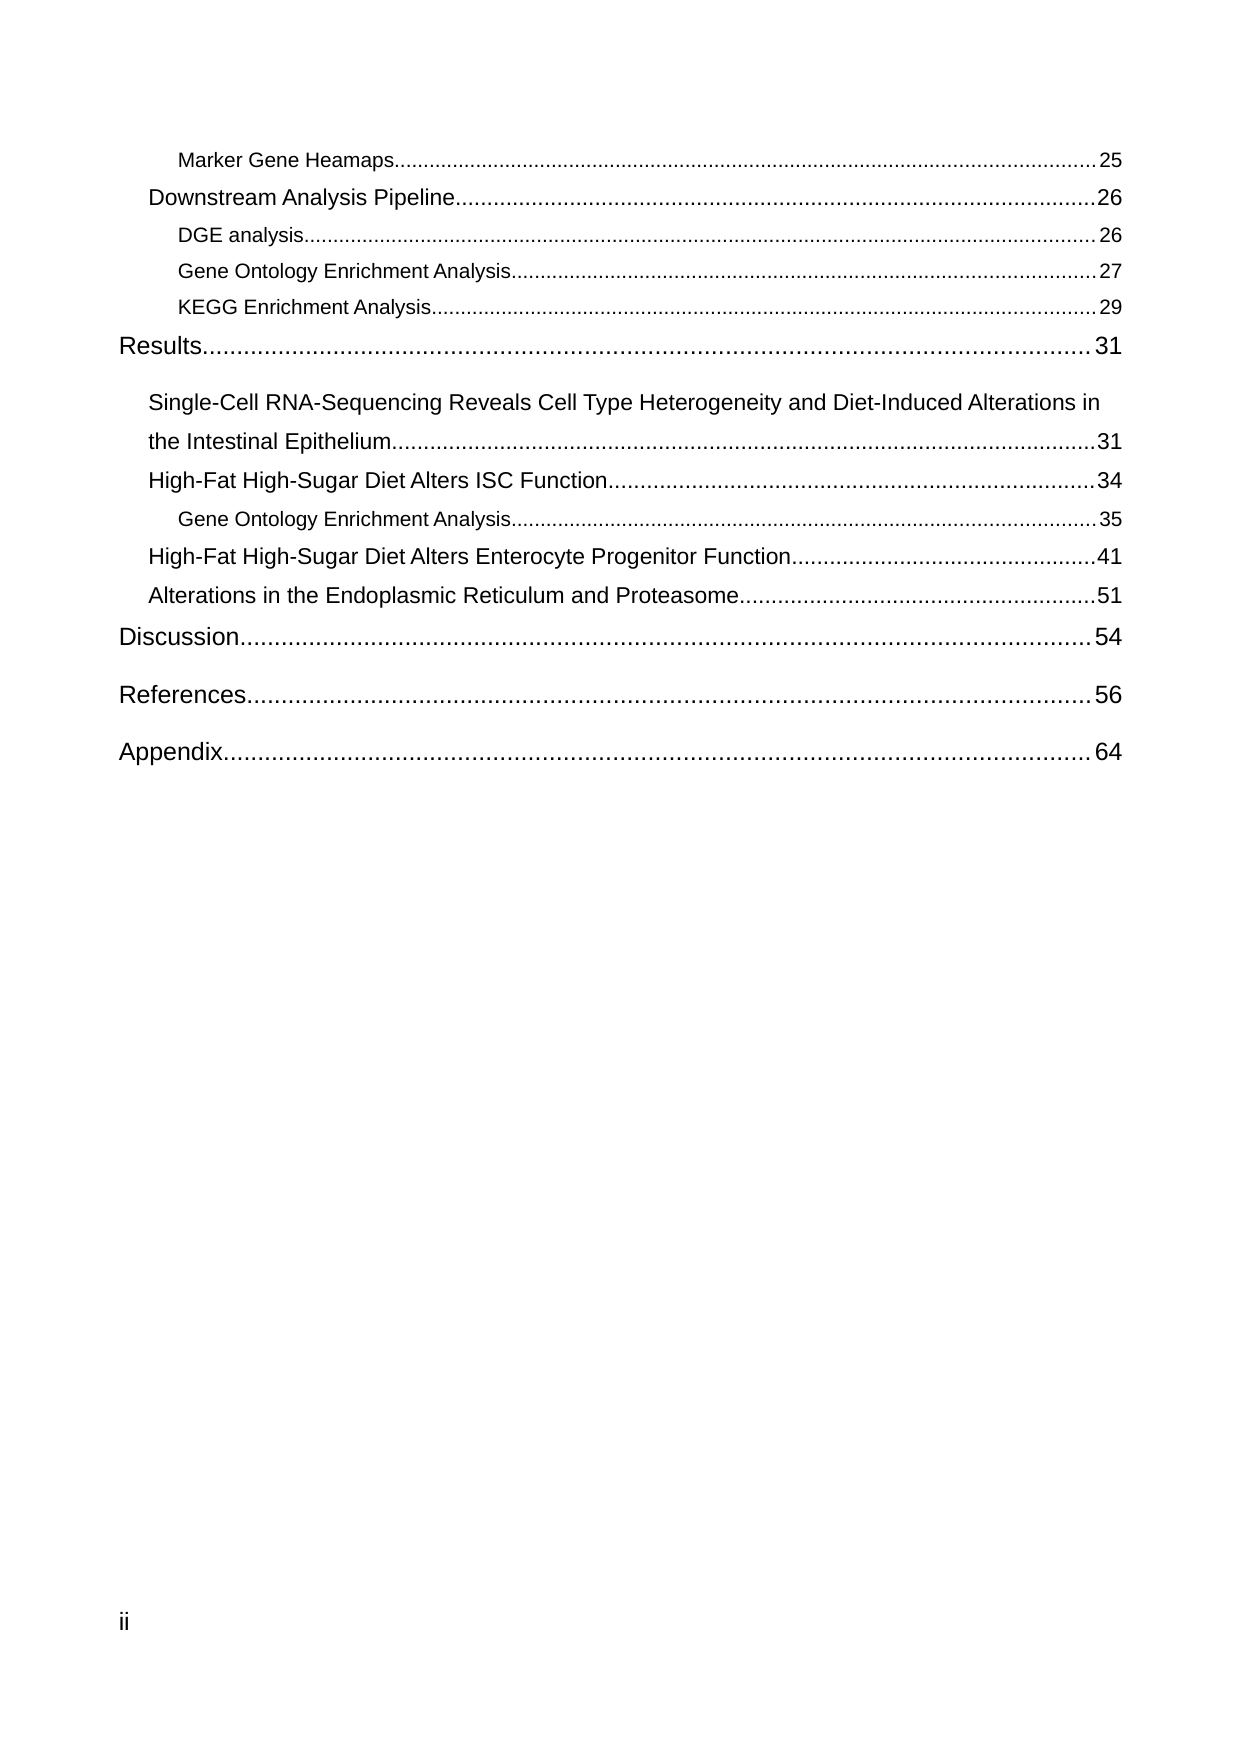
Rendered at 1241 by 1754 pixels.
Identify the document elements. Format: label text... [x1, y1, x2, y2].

text Results 31 [118, 331, 1122, 359]
text Appendix 64 [118, 737, 1122, 766]
text Gene Ontology Enrichment Analysis 27 [178, 259, 1122, 283]
text Discussion 54 [118, 622, 1122, 651]
text High-Fat High-Sugar Diet Alters Enterocyte Progenitor Function 41 [148, 543, 1122, 569]
text Downstream Analysis Pipeline 26 [148, 183, 1122, 210]
text Single-Cell RNA-Sequencing Reveals Cell Type Heterogeneity and Diet-Induced Alterations in the Intestinal Epithelium 31 [148, 388, 1122, 454]
text References 56 [118, 679, 1122, 708]
text Marker Gene Heamaps 25 [178, 148, 1122, 172]
text Gene Ontology Enrichment Analysis 35 [178, 507, 1122, 531]
text KEGG Enrichment Analysis 29 [178, 295, 1122, 319]
text High-Fat High-Sugar Diet Alters ISC Function 34 [148, 467, 1122, 494]
text DGE analysis 26 [178, 223, 1122, 247]
text Alterations in the Endoplasmic Reticulum and Proteasome 51 [148, 582, 1122, 609]
